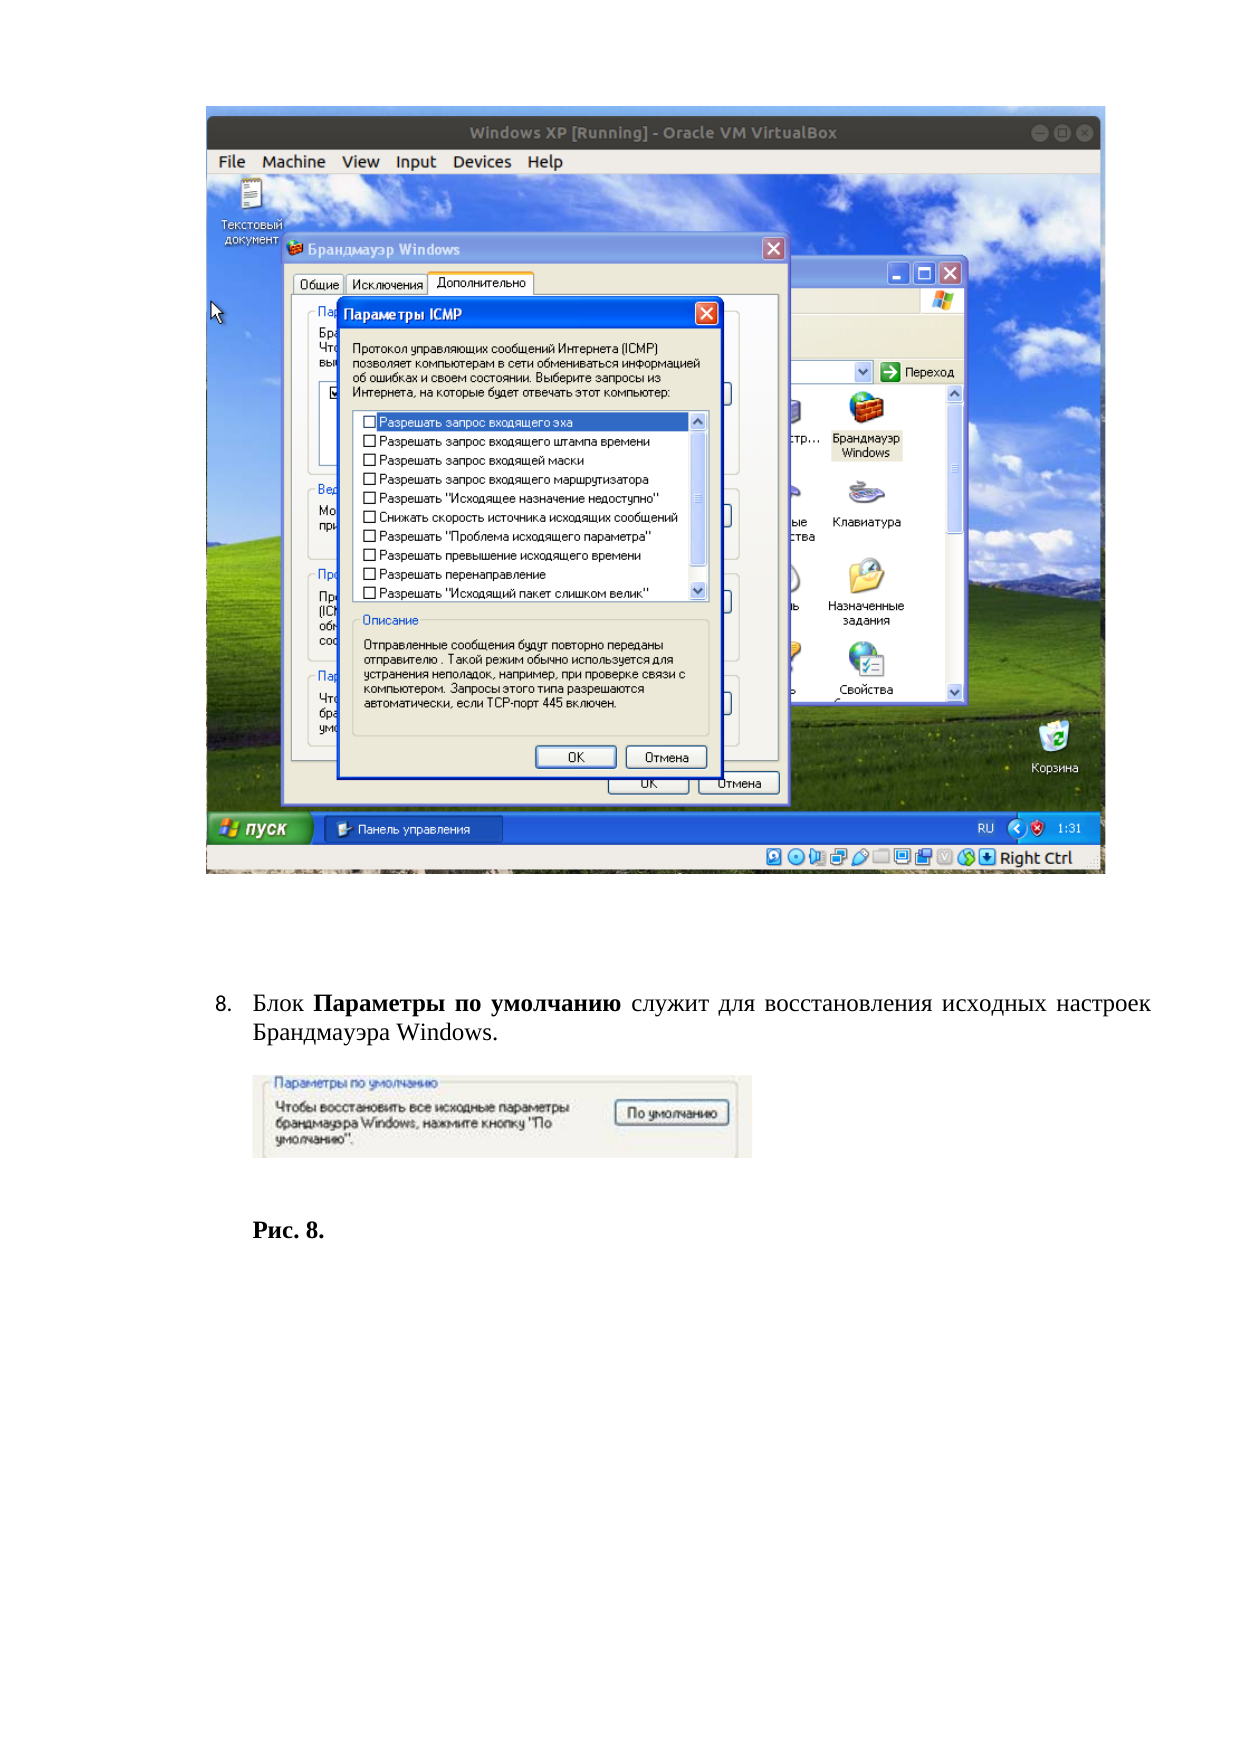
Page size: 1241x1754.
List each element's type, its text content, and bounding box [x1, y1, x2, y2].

picture [206, 106, 1106, 874]
list Блок Параметры по умолчанию служит для восстановления исходных настроек Брандмауэра Windows. [215, 988, 1152, 1046]
text Рис. 8. [252, 1187, 1152, 1244]
picture [252, 1075, 753, 1158]
